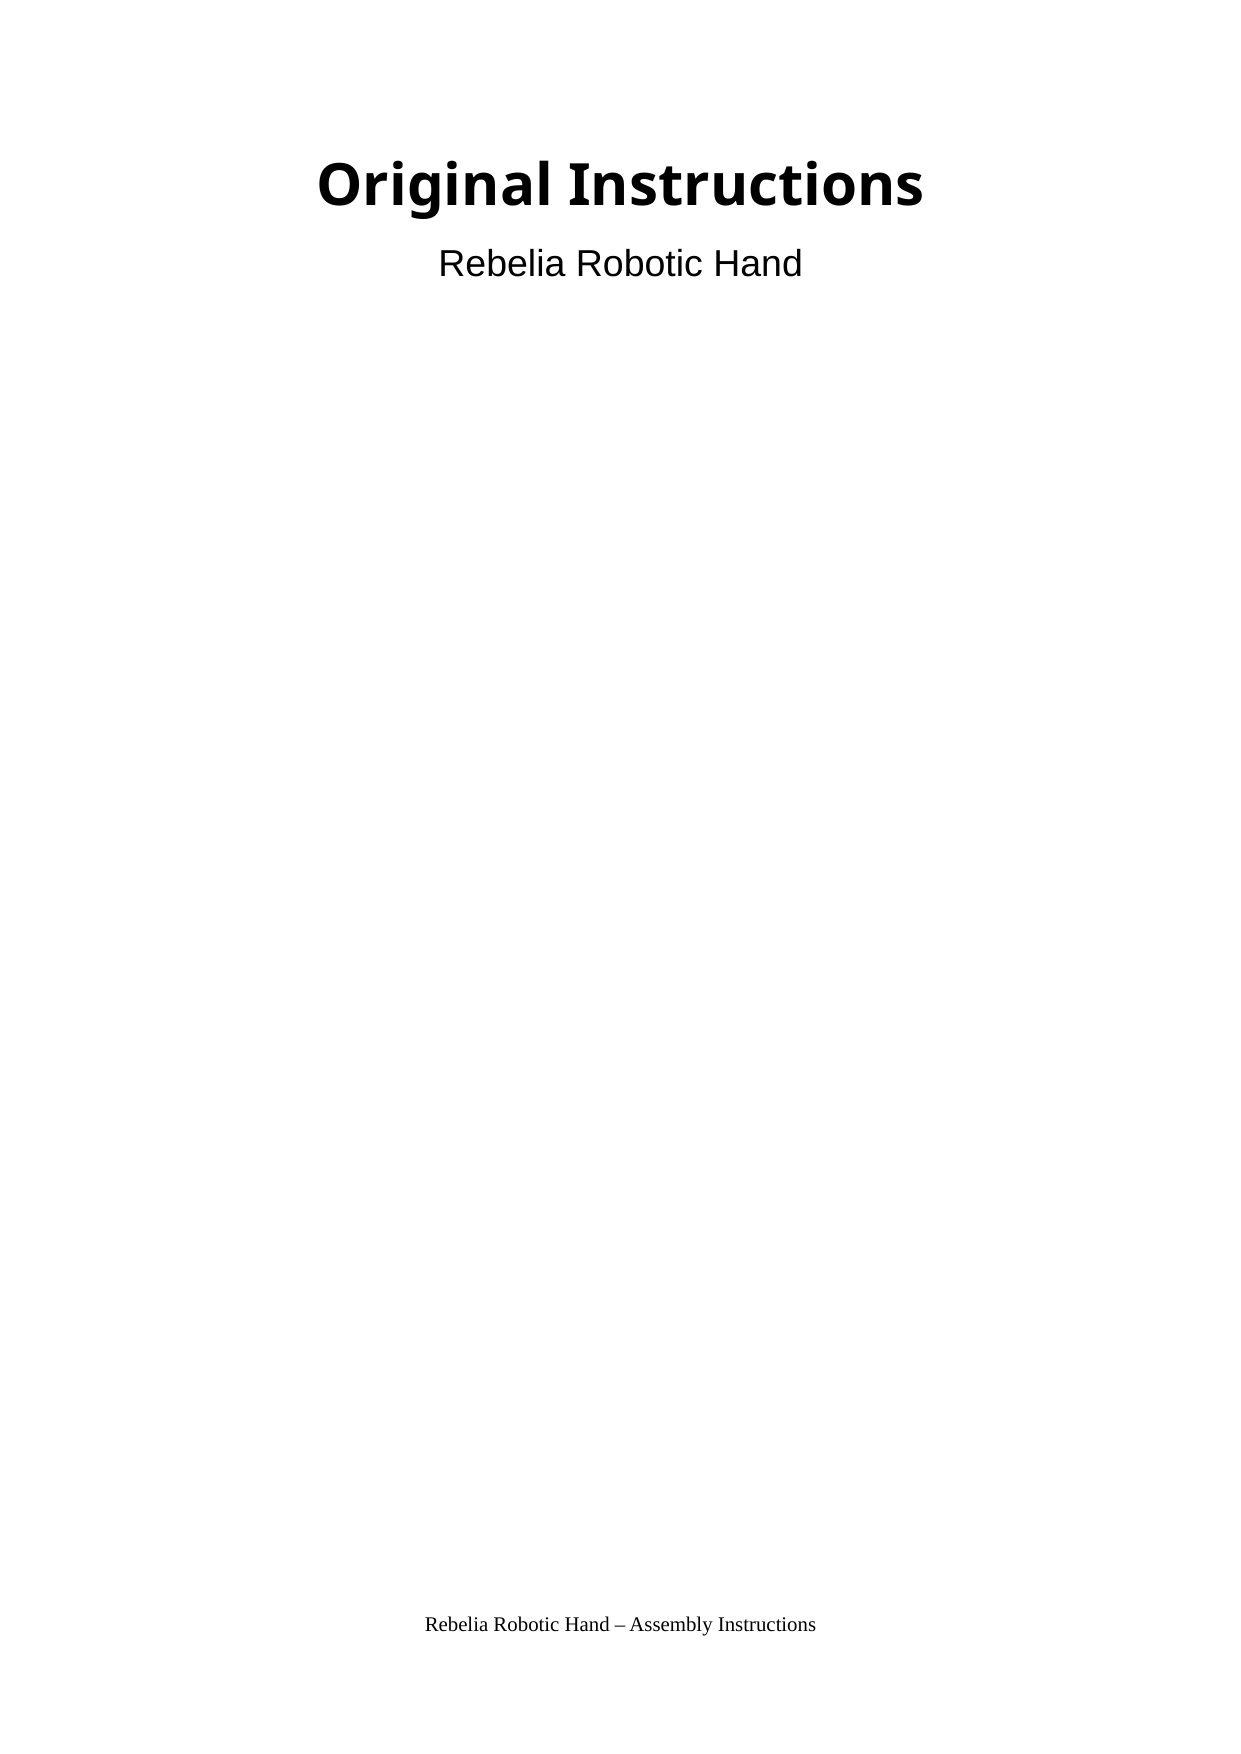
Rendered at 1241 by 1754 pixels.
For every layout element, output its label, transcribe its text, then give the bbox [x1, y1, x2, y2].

title Original Instructions [118, 143, 1123, 223]
subtitle Rebelia Robotic Hand [118, 241, 1123, 284]
